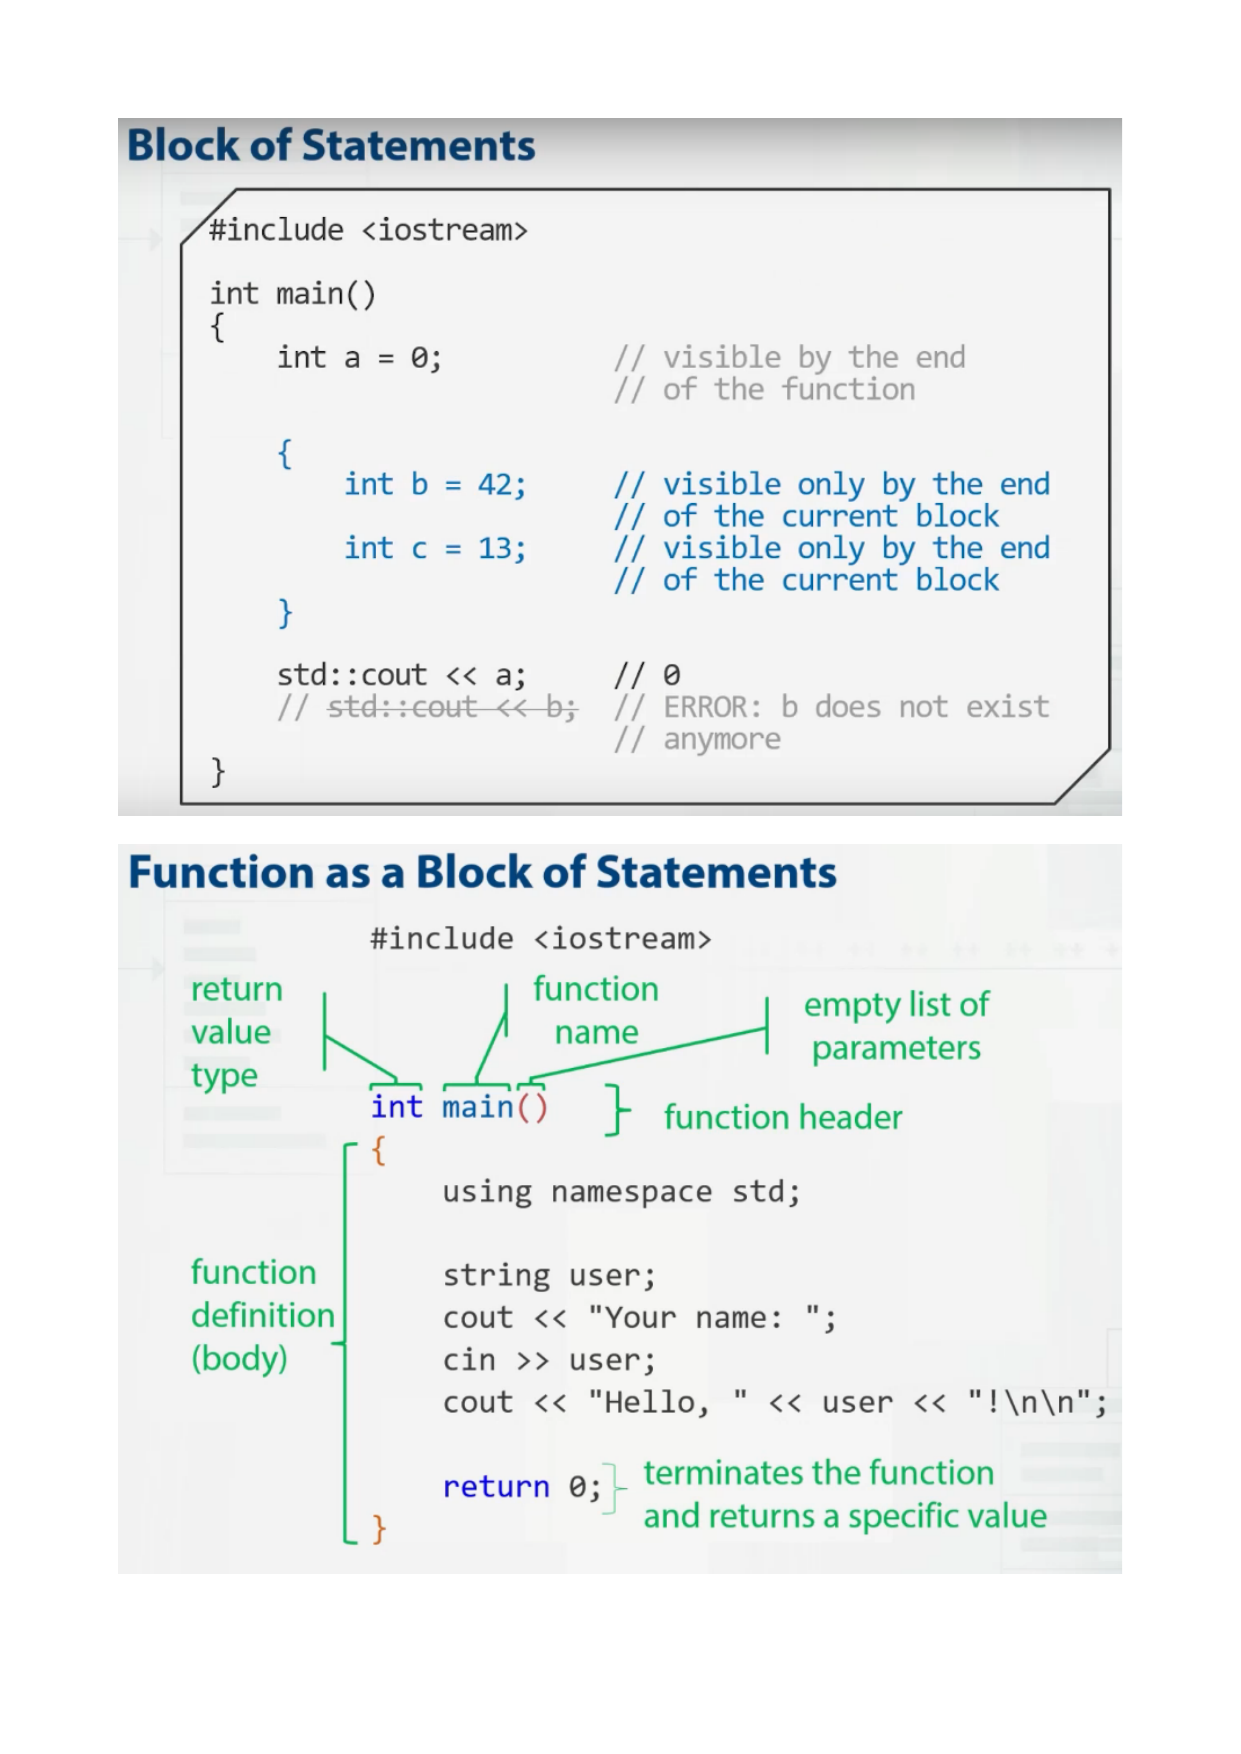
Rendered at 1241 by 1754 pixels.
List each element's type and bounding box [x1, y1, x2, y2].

picture [118, 118, 1123, 816]
picture [118, 844, 1123, 1574]
